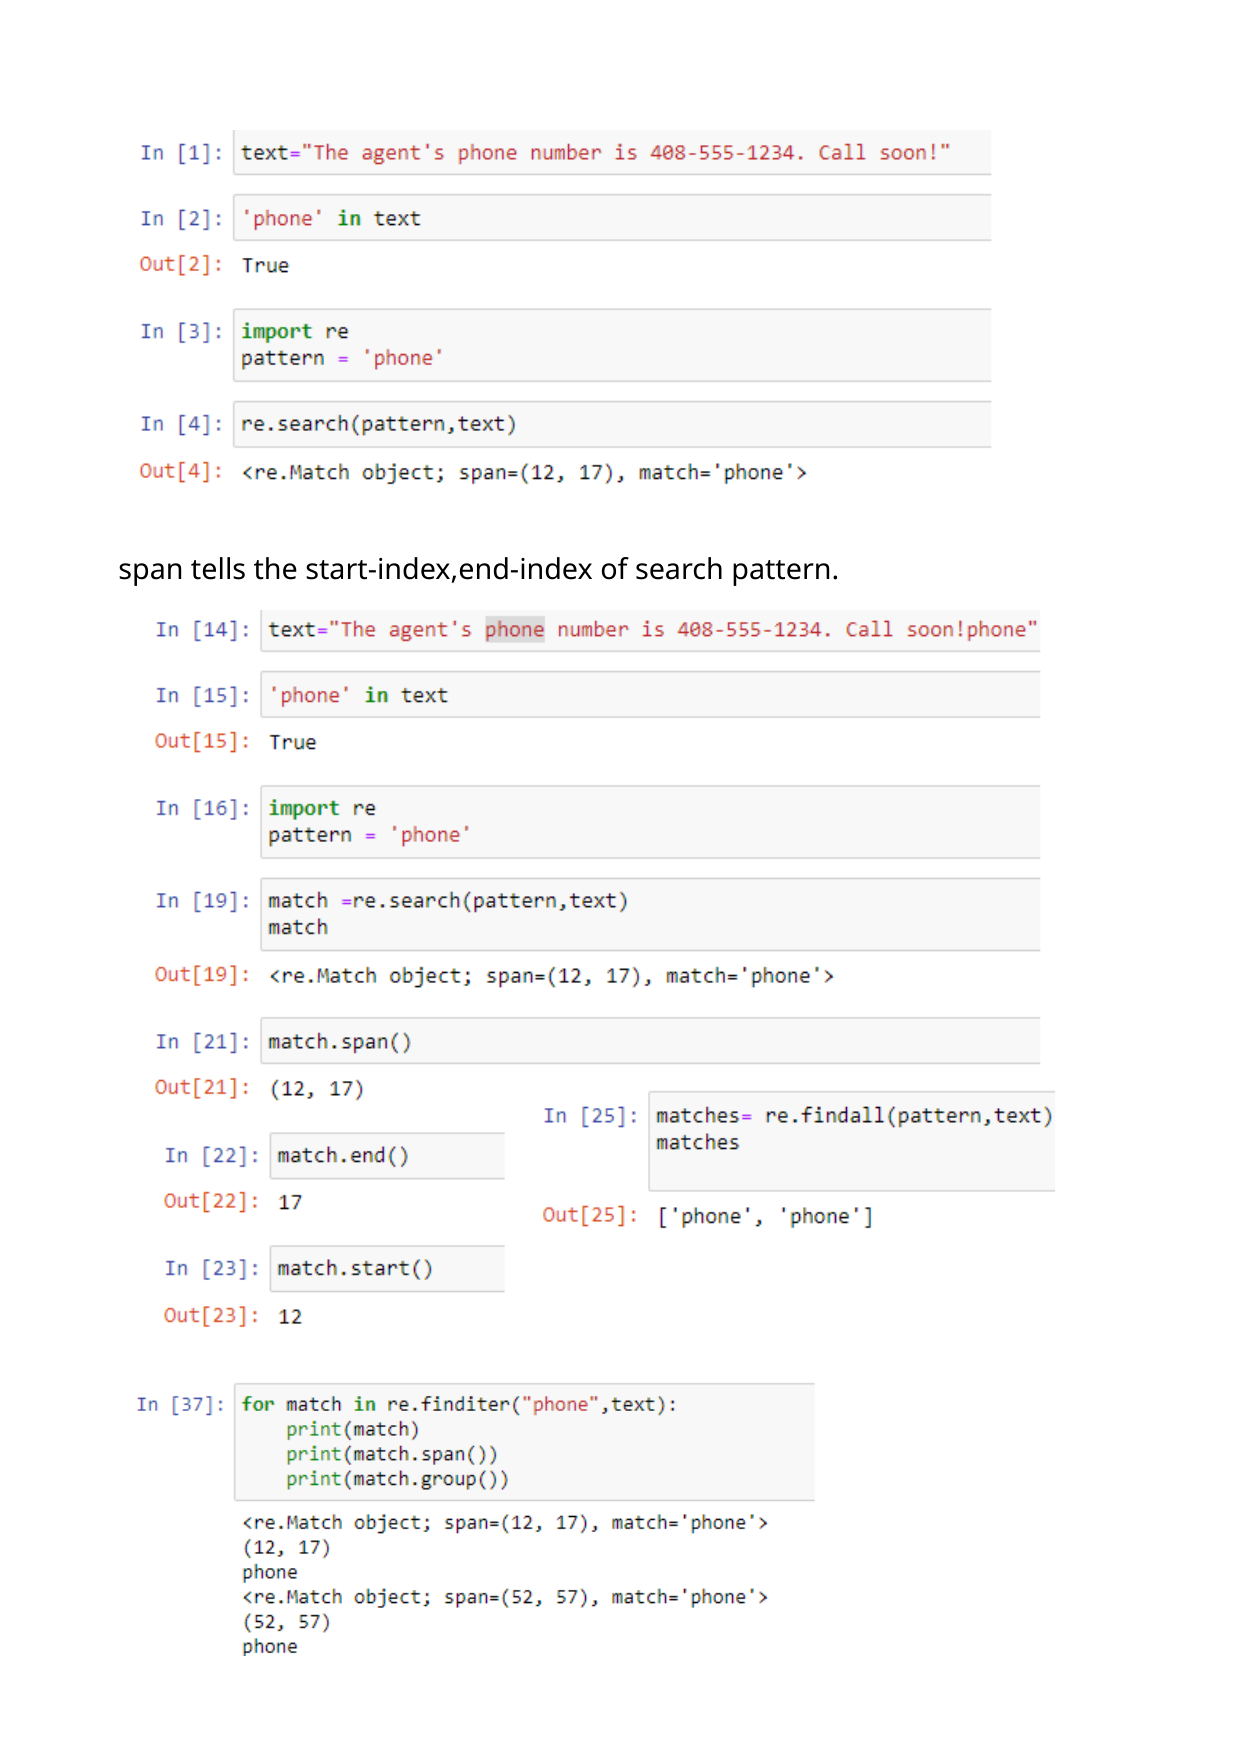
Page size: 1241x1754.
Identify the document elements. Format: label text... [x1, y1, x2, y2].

picture [130, 130, 992, 492]
text span tells the start-index,end-index of search pattern. [118, 549, 1122, 588]
picture [137, 610, 1056, 1247]
picture [146, 1117, 505, 1349]
picture [125, 1376, 815, 1656]
